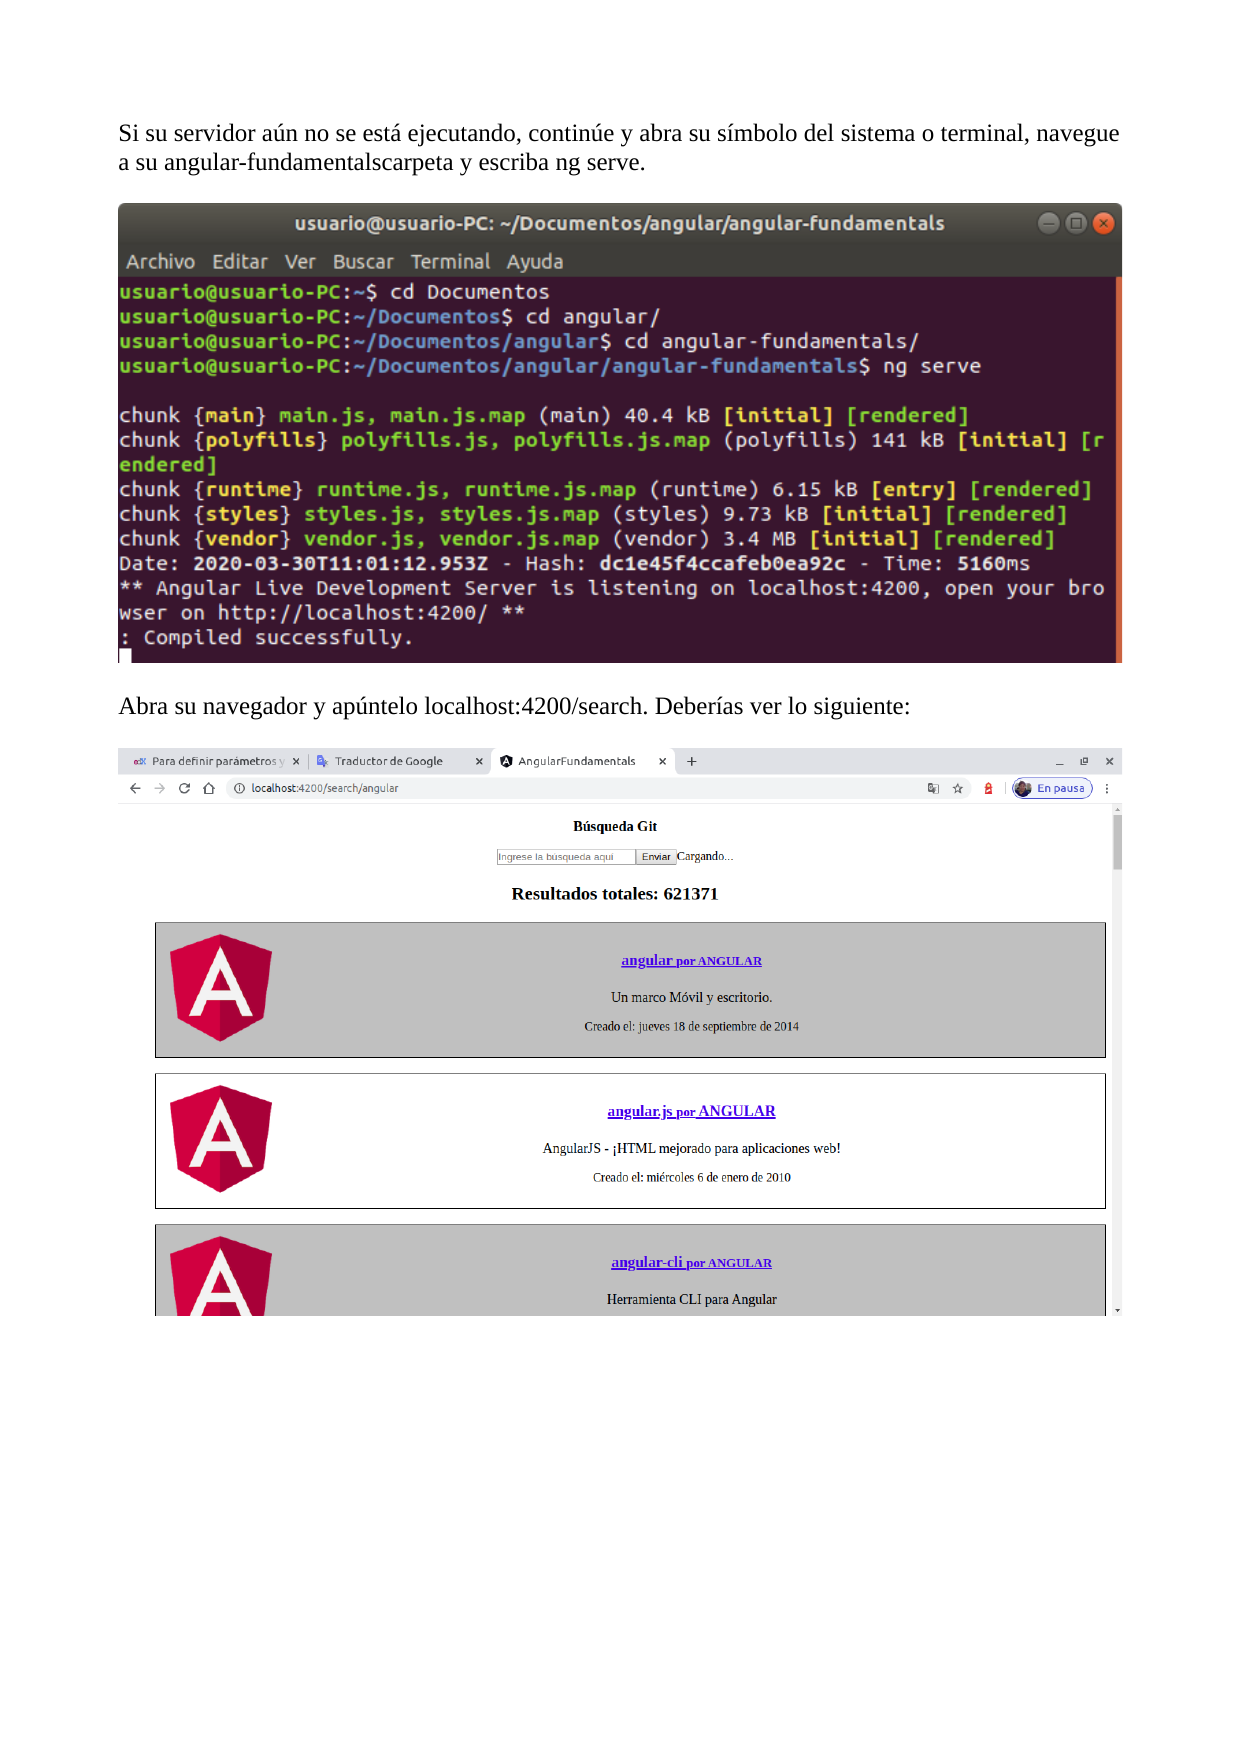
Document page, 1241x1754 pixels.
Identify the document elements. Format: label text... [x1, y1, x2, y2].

picture [118, 748, 1123, 1316]
text Abra su navegador y apúntelo localhost:4200/search. Deberías ver lo siguiente: [118, 691, 1122, 720]
text Si su servidor aún no se está ejecutando, continúe y abra su símbolo del sistema o terminal, navegue a su angular-fundamentalscarpeta y escriba ng serve. [118, 118, 1122, 176]
picture [118, 203, 1123, 663]
